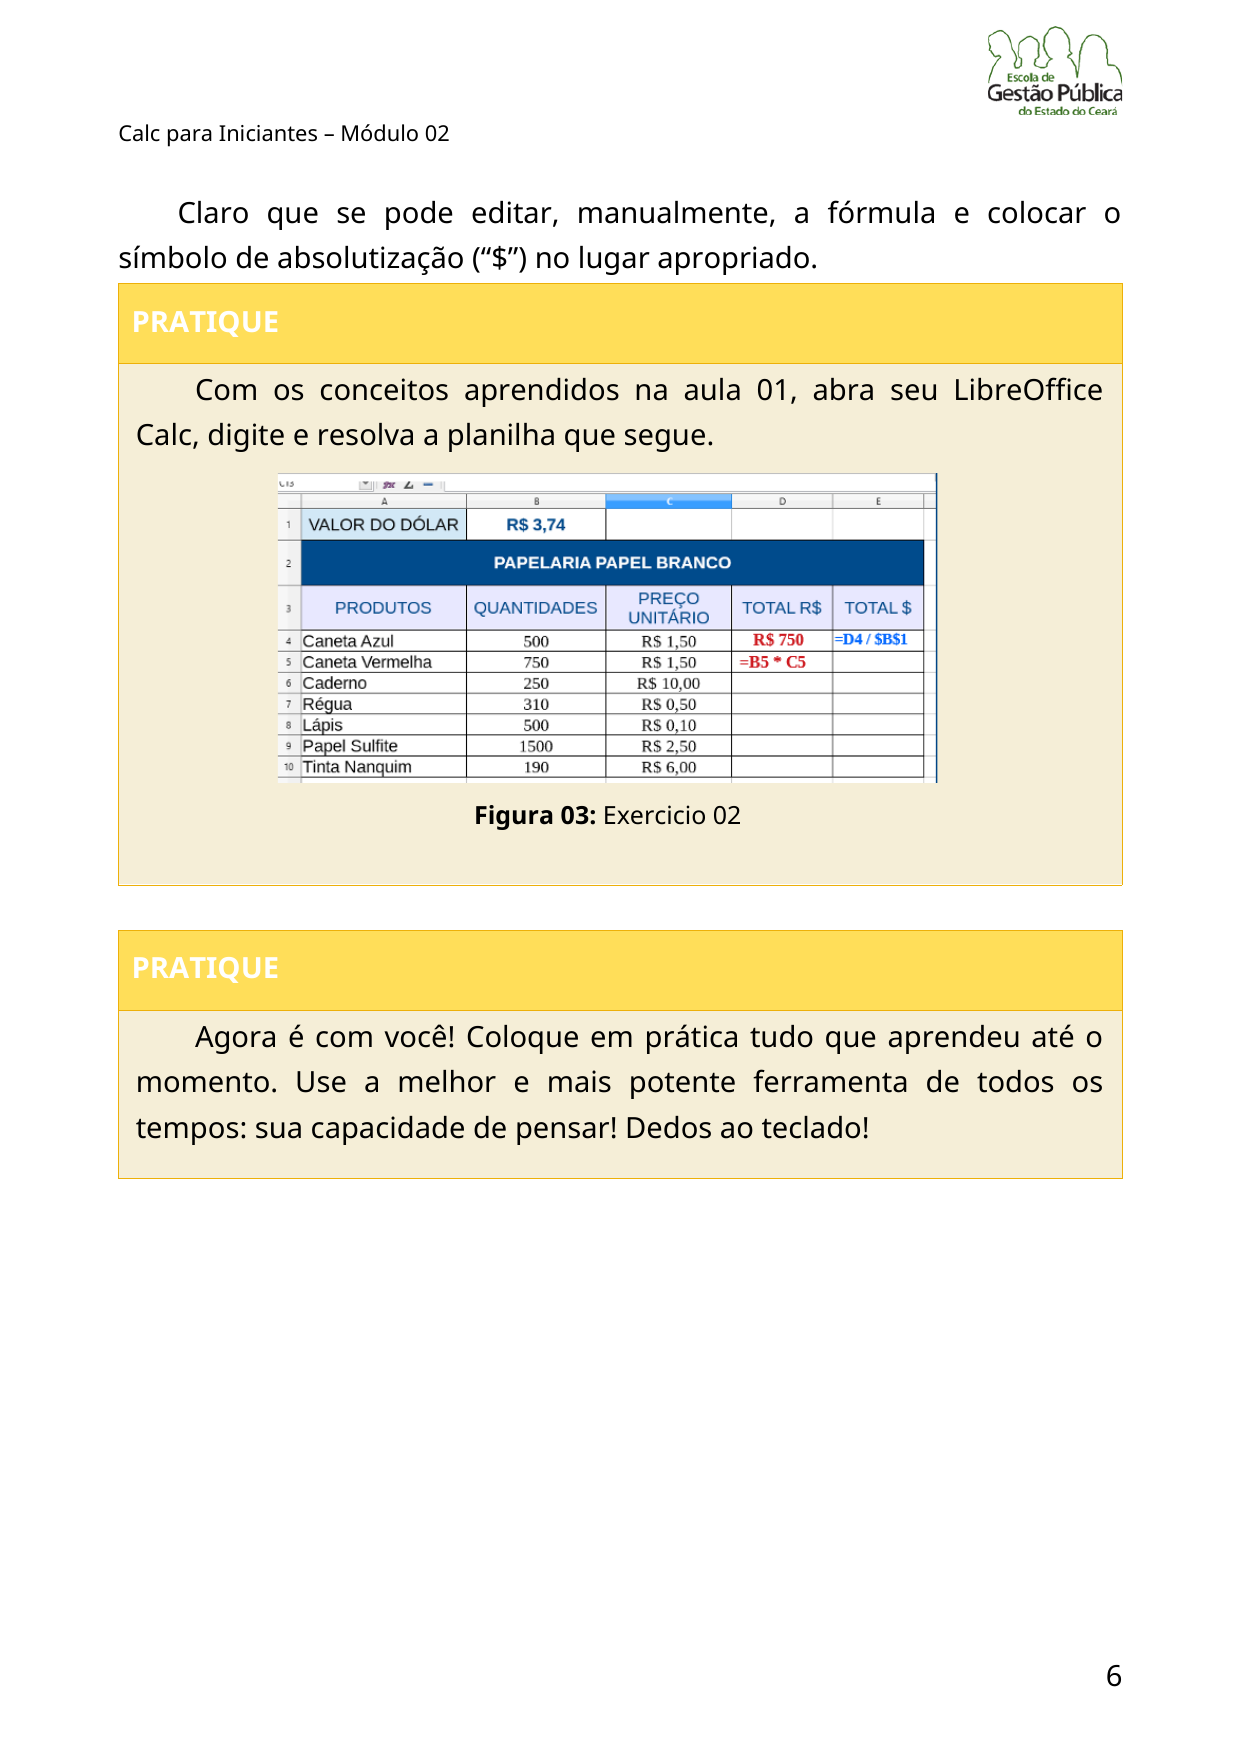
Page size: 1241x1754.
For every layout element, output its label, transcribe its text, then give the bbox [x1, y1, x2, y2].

table_header PRATIQUE [119, 931, 1122, 1010]
table_cell Agora é com você! Coloque em prática tudo que aprendeu até o momento. Use a melhor e mais potente ferramenta de todos os tempos: sua capacidade de pensar! Dedos ao teclado! Venda=valor unitário do produto + % de lucro. Lucro Total =Quantidade de produtos do estoque * o lucro por produto. [119, 1011, 1122, 1178]
table_header PRATIQUE [119, 284, 1122, 363]
picture [118, 26, 1123, 115]
text Claro que se pode editar, manualmente, a fórmula e colocar o símbolo de absolutização (“$”) no lugar apropriado. [118, 192, 1122, 277]
table_cell Com os conceitos aprendidos na aula 01, abra seu LibreOffice Calc, digite e resolva a planilha que segue. [119, 364, 1122, 884]
picture [277, 473, 938, 783]
